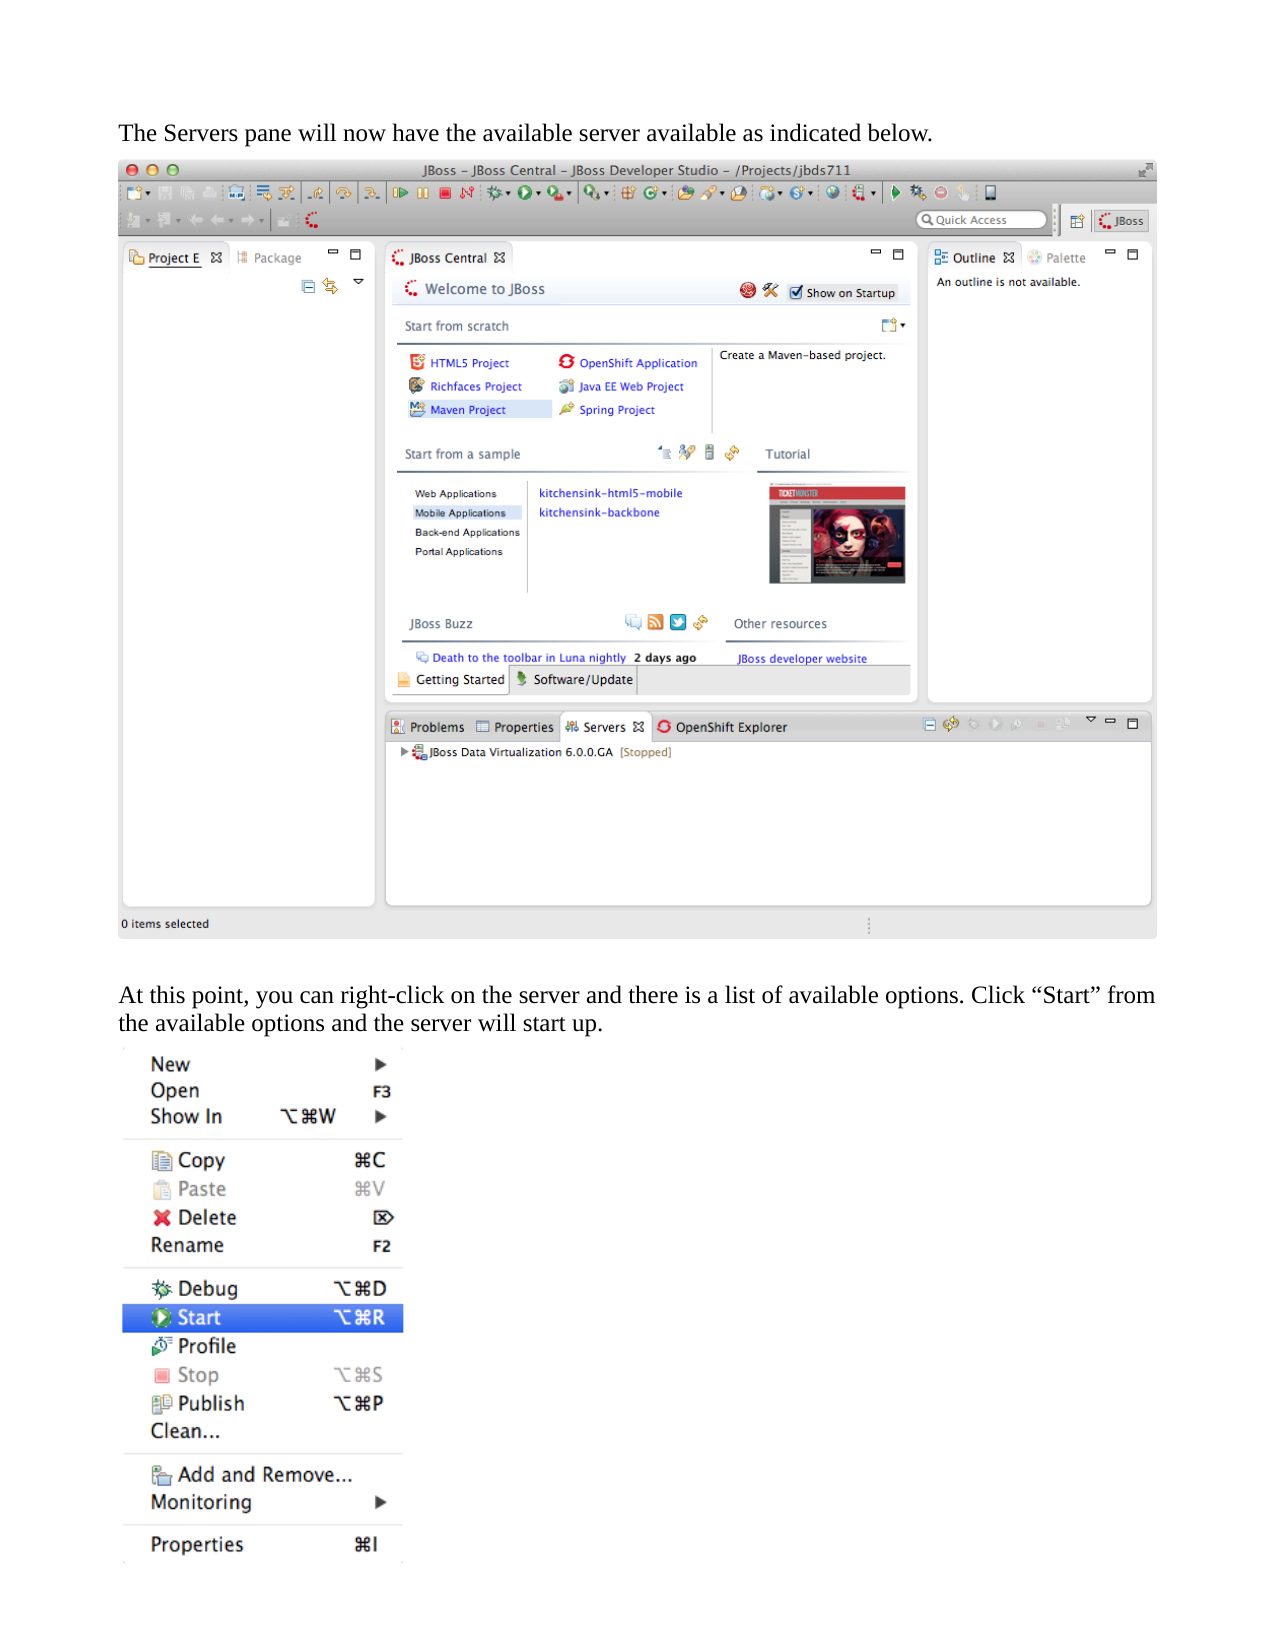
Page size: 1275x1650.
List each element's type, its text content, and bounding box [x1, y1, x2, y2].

text At this point, you can right-click on the server and there is a list of available options. Click “Start” from the available options and the server will start up. [118, 980, 1157, 1037]
picture [122, 1047, 404, 1564]
text The Servers pane will now have the available server available as indicated below. [118, 118, 1157, 147]
picture [118, 159, 1157, 939]
